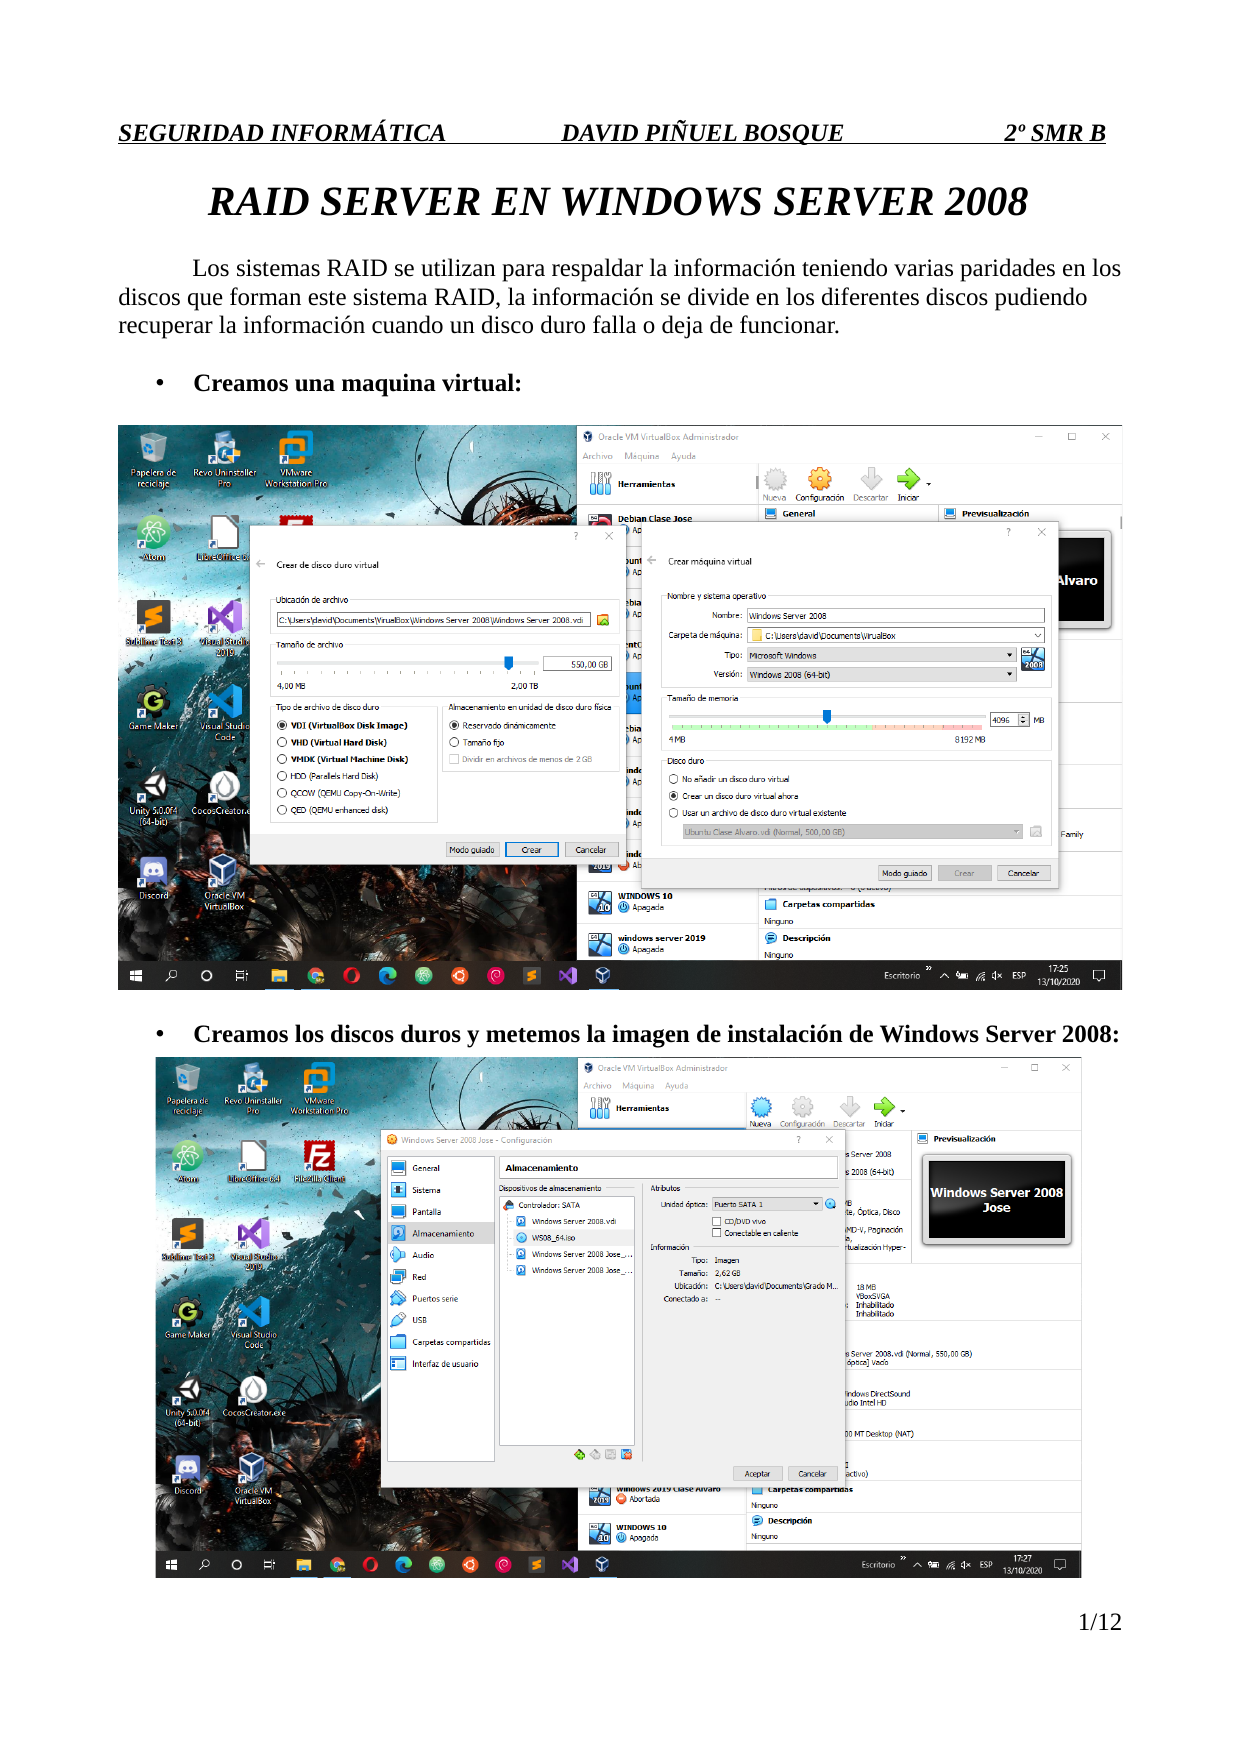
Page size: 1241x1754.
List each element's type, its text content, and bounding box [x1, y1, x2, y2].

list Creamos los discos duros y metemos la imagen de instalación de Windows Server 2008: [156, 1019, 1122, 1047]
picture [118, 425, 1123, 990]
text Los sistemas RAID se utilizan para respaldar la información teniendo varias paridades en los discos que forman este sistema RAID, la información se divide en los diferentes discos pudiendo recuperar la información cuando un disco duro falla o deja de funcionar. [118, 253, 1122, 339]
picture [155, 1057, 1082, 1578]
list Creamos una maquina virtual: [156, 368, 1122, 397]
text RAID SERVER EN WINDOWS SERVER 2008 [118, 176, 1122, 224]
